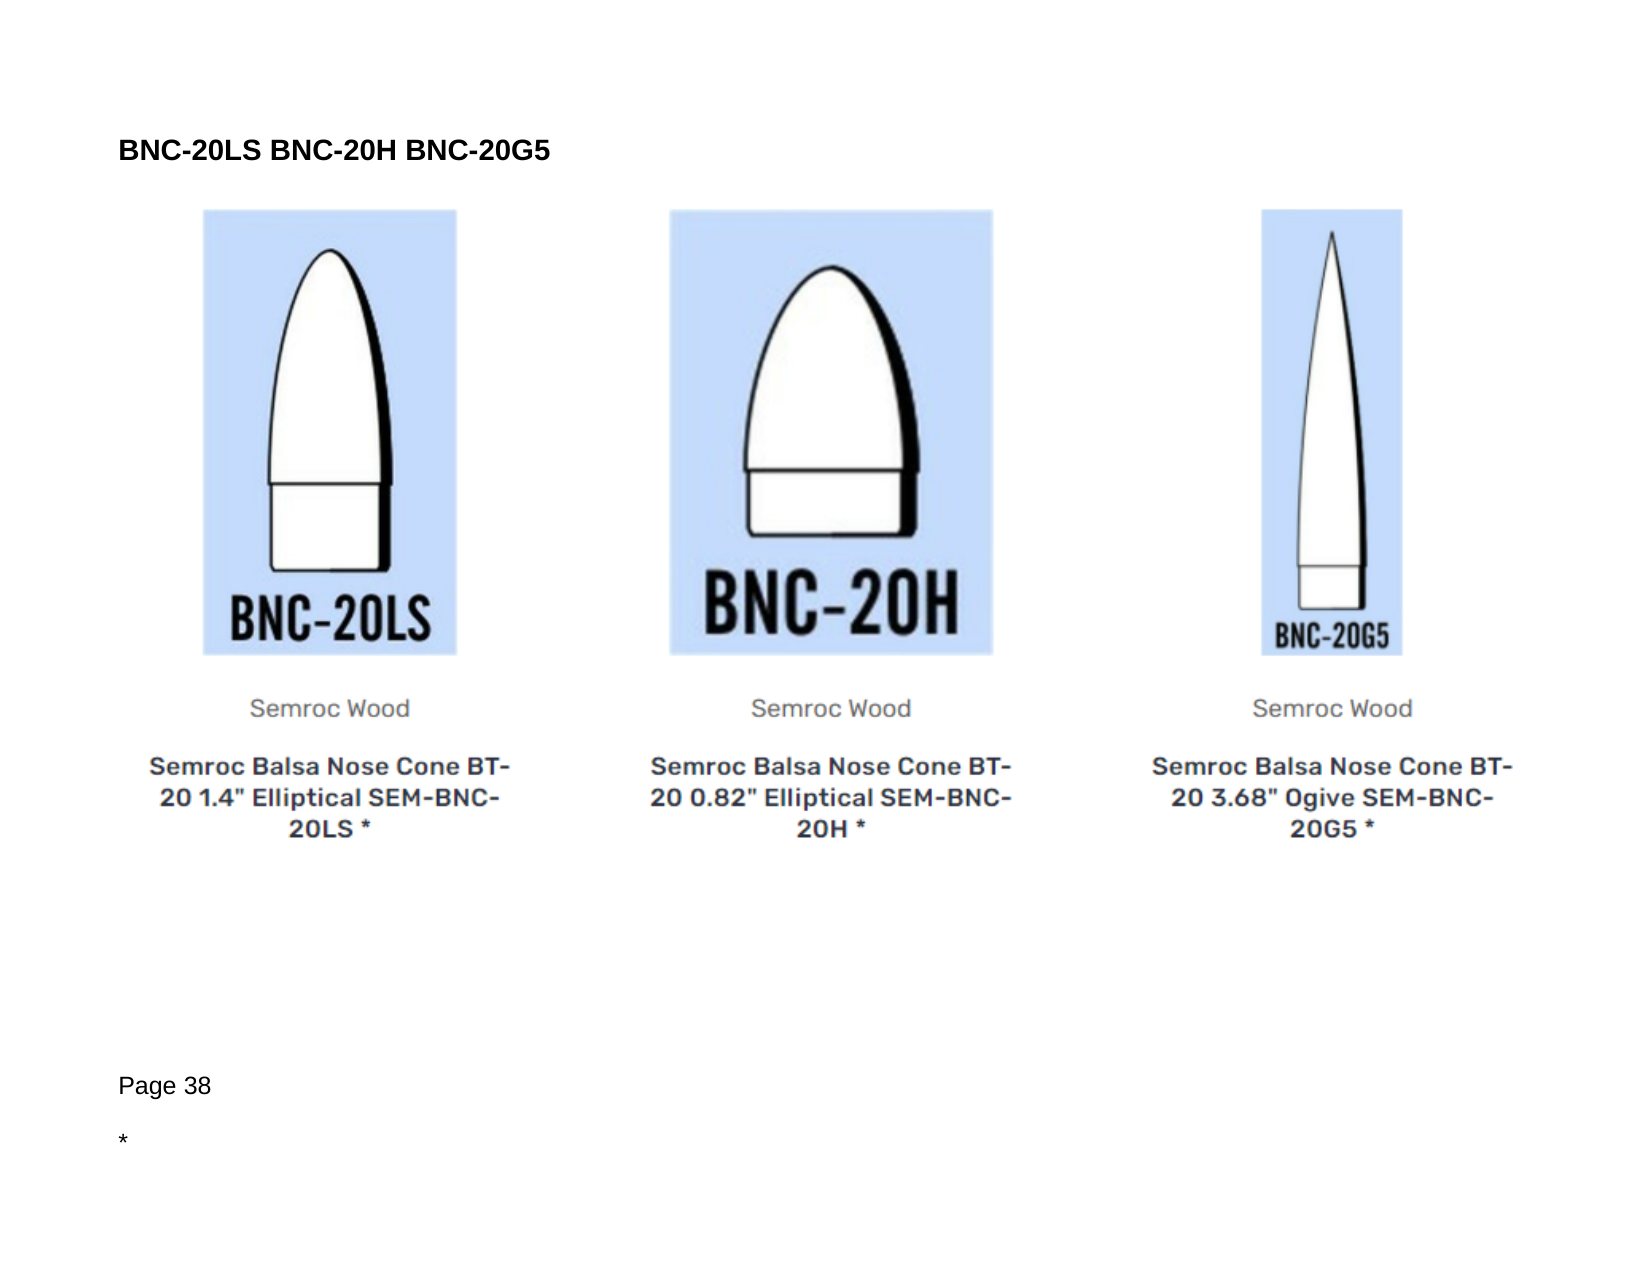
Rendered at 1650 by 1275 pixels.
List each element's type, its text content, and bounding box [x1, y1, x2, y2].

subtitle BNC-20LS BNC-20H BNC-20G5 [118, 133, 1532, 166]
picture [126, 186, 1540, 844]
